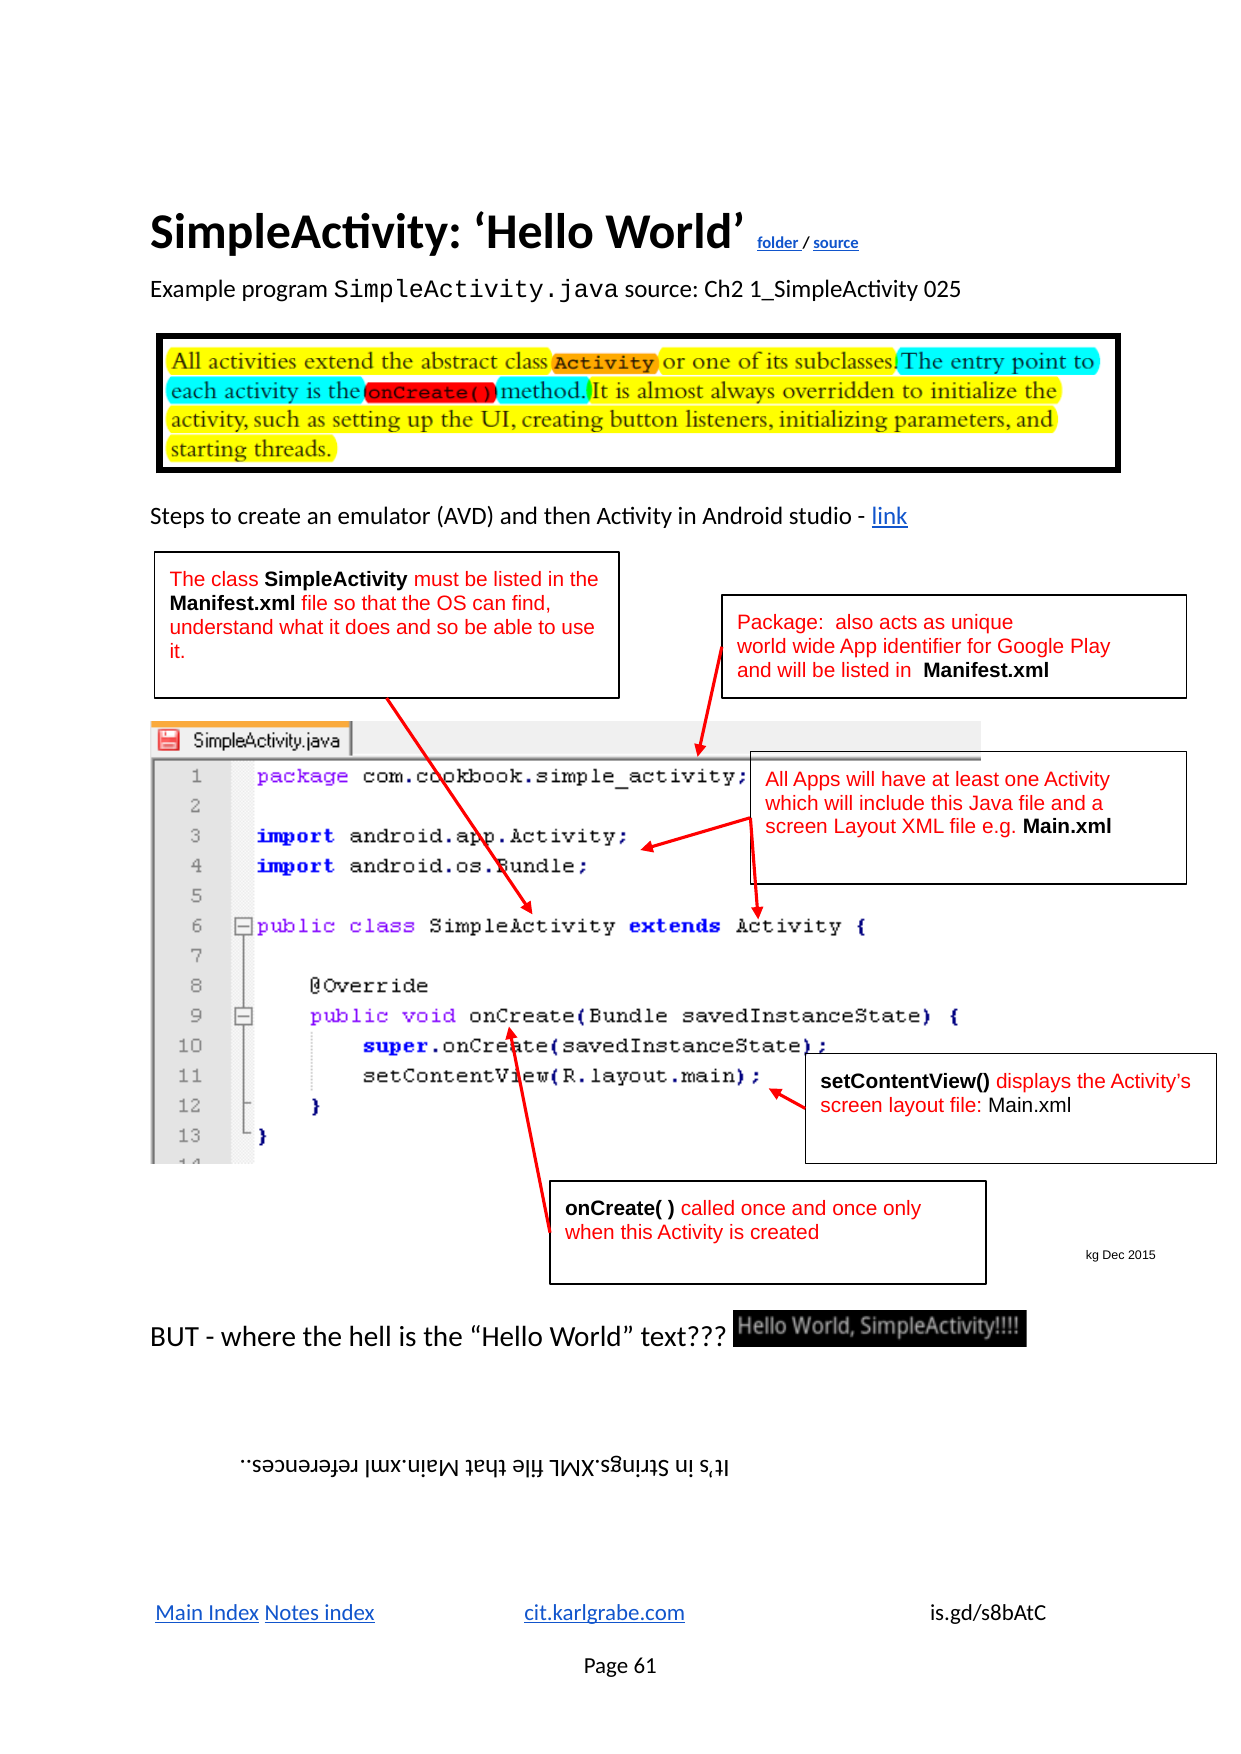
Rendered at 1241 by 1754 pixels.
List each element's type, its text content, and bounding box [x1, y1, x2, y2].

subtitle SimpleActivity: ‘Hello World’ folder / source [150, 200, 1090, 261]
picture [733, 1310, 1027, 1347]
text Steps to create an emulator (AVD) and then Activity in Android studio - link [150, 501, 1090, 531]
picture [806, 1054, 981, 1163]
text Example program SimpleActivity.java source: Ch2 1_SimpleActivity 025 [150, 273, 1090, 305]
text BUT - where the hell is the “Hello World” text??? [150, 1310, 1090, 1353]
picture [163, 339, 1115, 467]
picture [751, 752, 981, 883]
picture [150, 721, 981, 1164]
